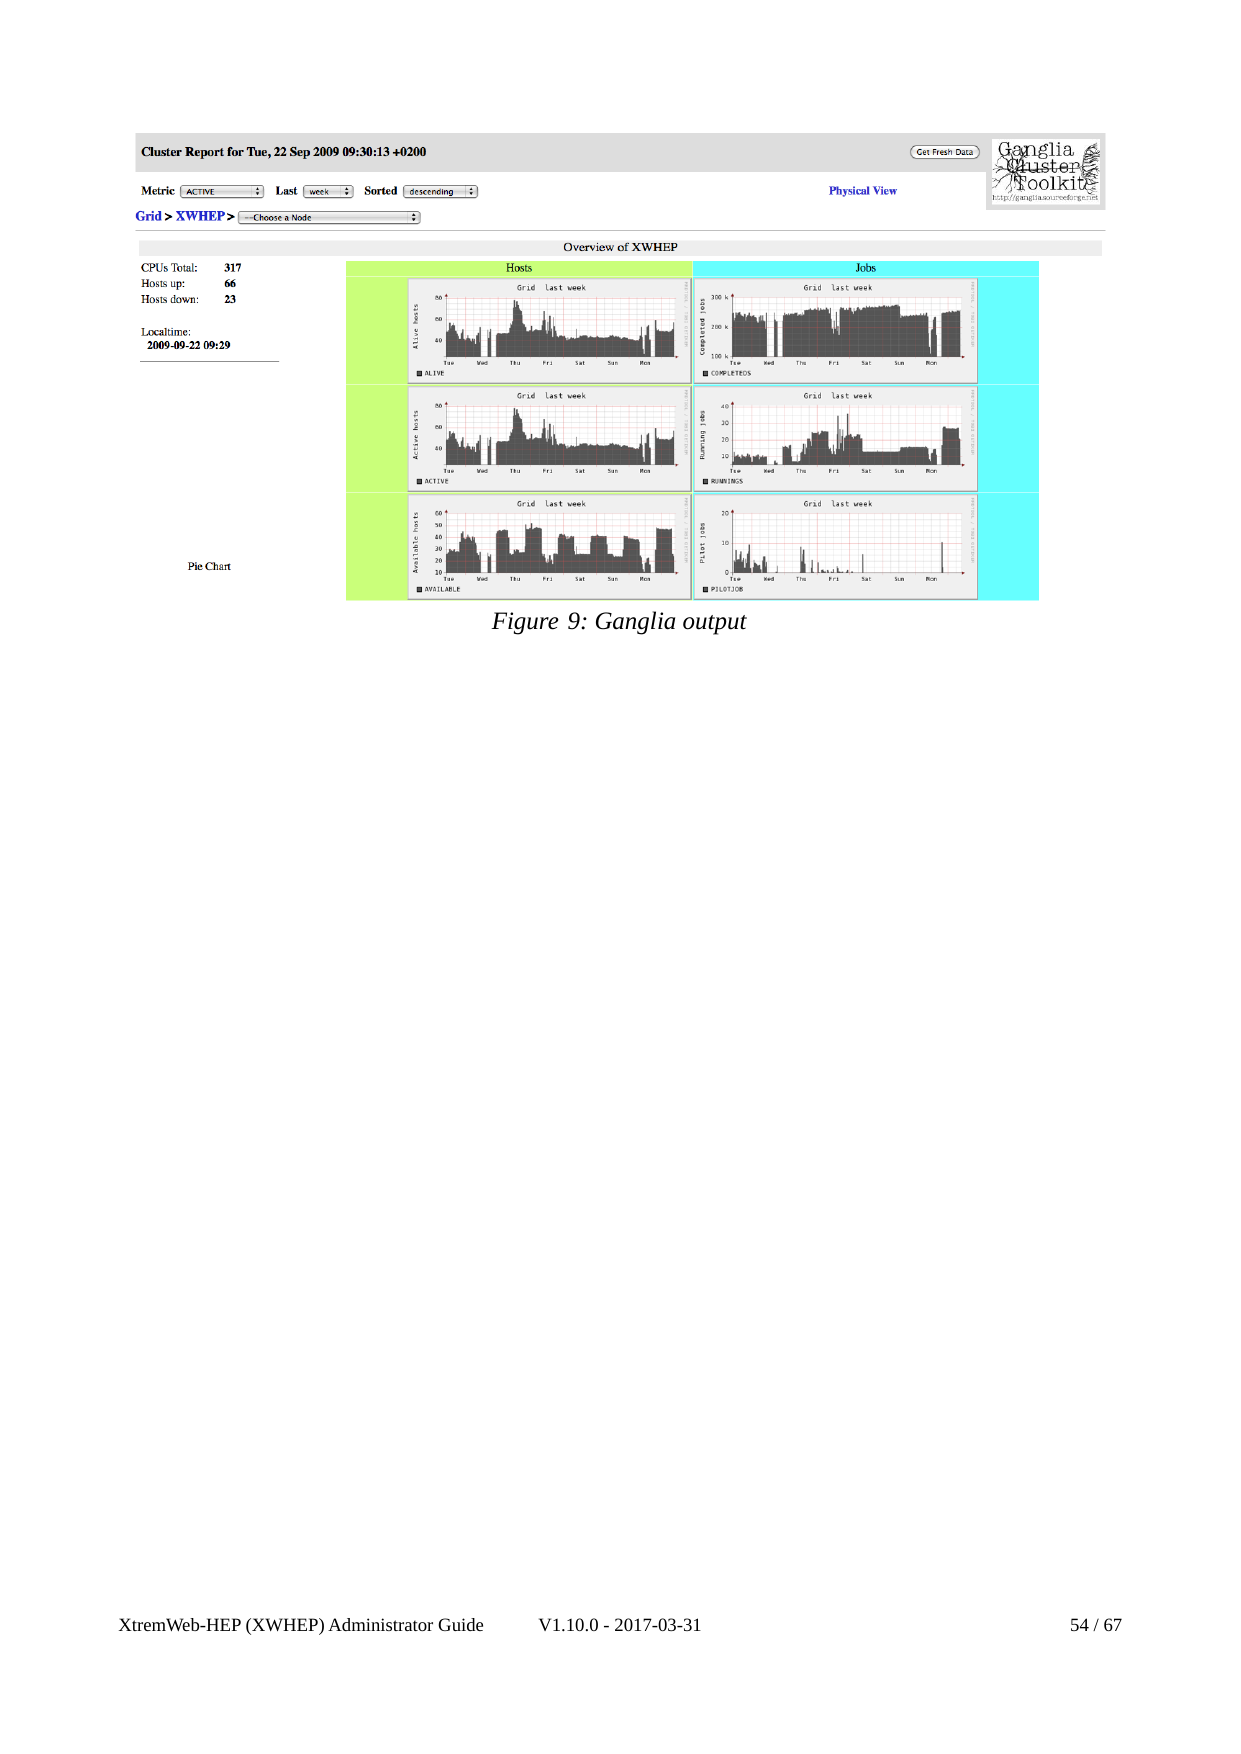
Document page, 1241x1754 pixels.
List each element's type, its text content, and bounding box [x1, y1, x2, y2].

picture [133, 130, 1108, 606]
text Figure 9: Ganglia output [133, 606, 1107, 635]
